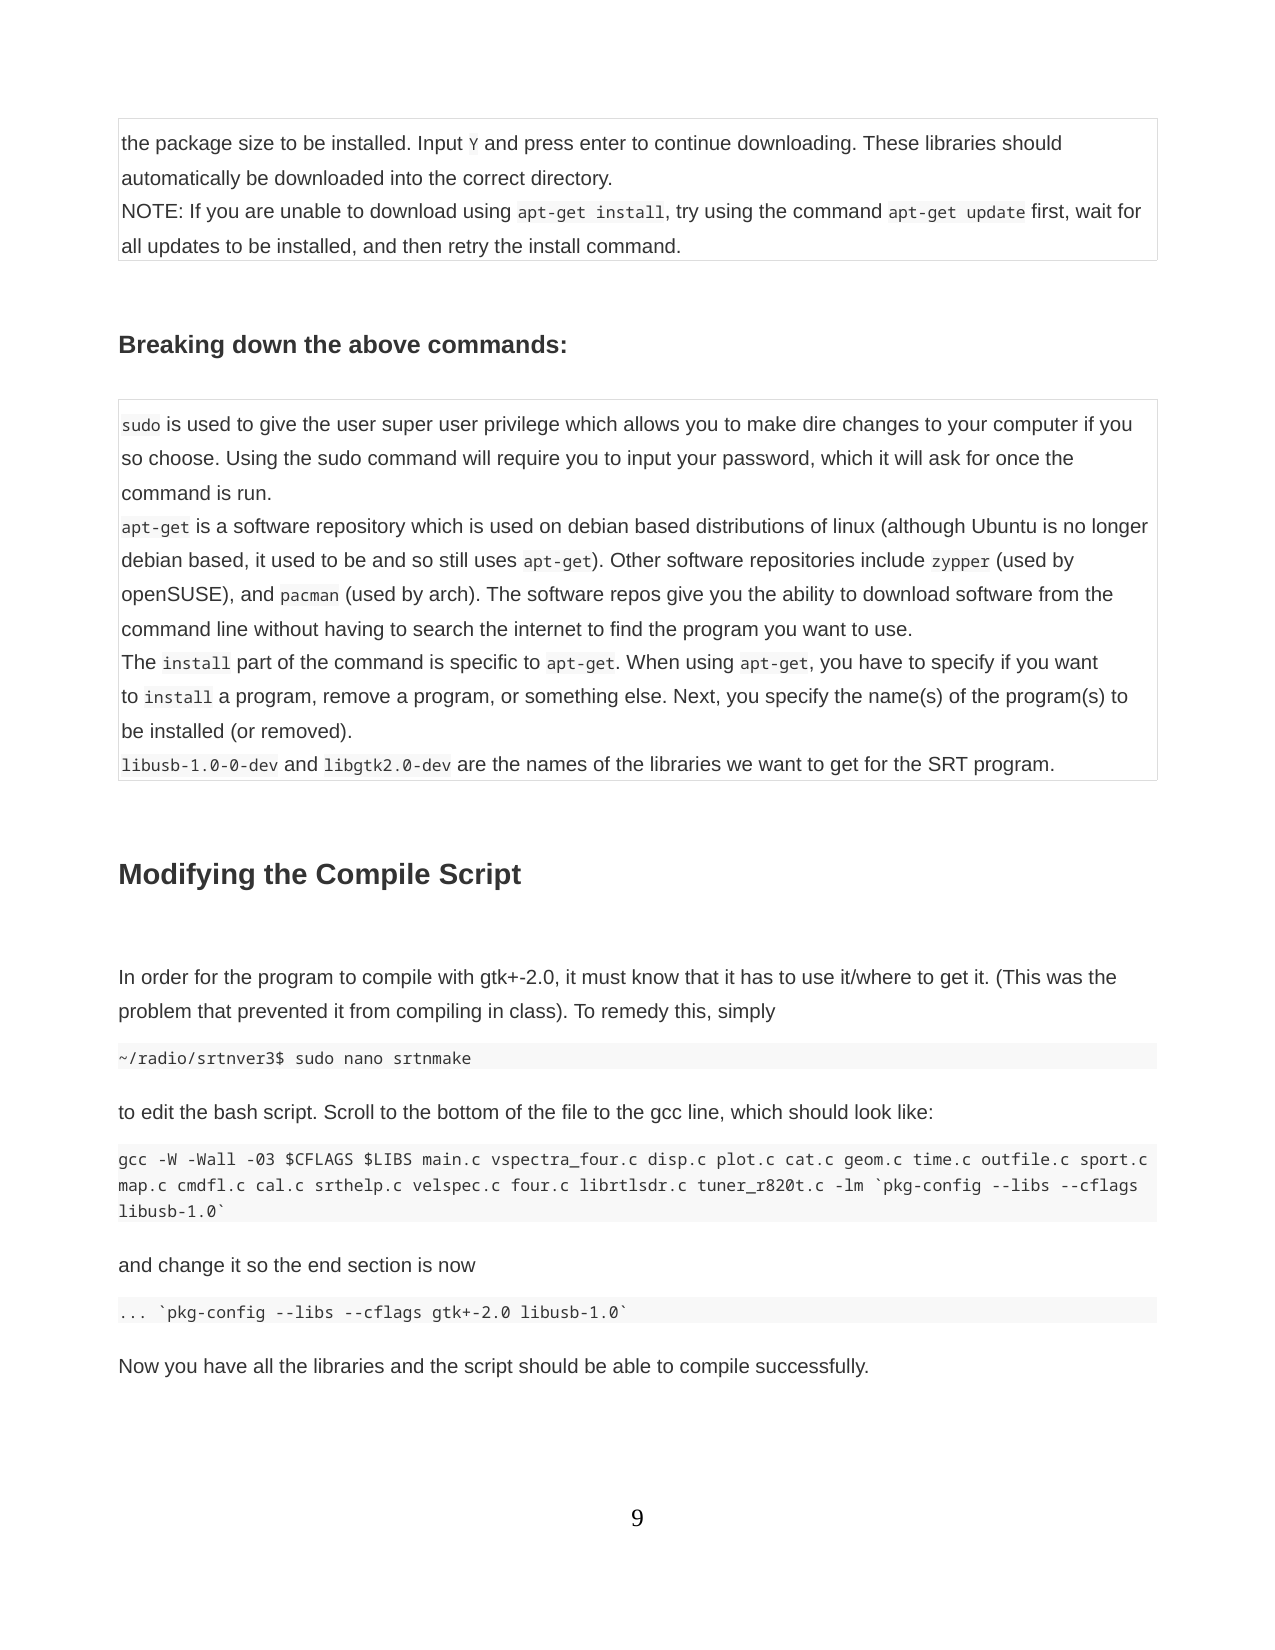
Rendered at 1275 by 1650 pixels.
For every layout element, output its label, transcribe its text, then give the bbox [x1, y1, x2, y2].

text NOTE: If you are unable to download using apt-get install, try using the command apt-get update first, wait for all updates to be installed, and then retry the install command. [119, 186, 1157, 260]
text libusb-1.0-0-dev and libgtk2.0-dev are the names of the libraries we want to get for the SRT program. [119, 739, 1157, 780]
subtitle Breaking down the above commands: [118, 330, 1157, 358]
subtitle Modifying the Compile Script [118, 857, 1157, 891]
text apt-get is a software repository which is used on debian based distributions of linux (although Ubuntu is no longer debian based, it used to be and so still uses apt-get). Other software repositories include zypper (used by openSUSE), and pacman (used by arch). The software repos give you the ability to download software from the command line without having to search the internet to find the program you want to use. [119, 501, 1157, 637]
text ... `pkg-config --libs --cflags gtk+-2.0 libusb-1.0` [118, 1297, 1157, 1323]
text sudo is used to give the user super user privilege which allows you to make dire changes to your computer if you so choose. Using the sudo command will require you to input your password, which it will ask for once the command is run. [119, 400, 1157, 501]
text Now you have all the libraries and the script should be able to compile successfully. [118, 1343, 1157, 1377]
text the package size to be installed. Input Y and press enter to continue downloading. These libraries should automatically be downloaded into the correct directory. [119, 119, 1157, 186]
text to edit the bash script. Scroll to the bottom of the file to the gcc line, which should look like: [118, 1090, 1157, 1124]
text ~/radio/srtnver3$ sudo nano srtnmake [118, 1043, 1157, 1069]
text and change it so the end section is now [118, 1242, 1157, 1277]
text The install part of the command is specific to apt-get. When using apt-get, you have to specify if you want to install a program, remove a program, or something else. Next, you specify the name(s) of the program(s) to be installed (or removed). [119, 637, 1157, 739]
text gcc -W -Wall -03 $CFLAGS $LIBS main.c vspectra_four.c disp.c plot.c cat.c geom.c time.c outfile.c sport.c map.c cmdfl.c cal.c srthelp.c velspec.c four.c librtlsdr.c tuner_r820t.c -lm `pkg-config --libs --cflags libusb-1.0` [118, 1144, 1157, 1222]
text In order for the program to compile with gtk+-2.0, it must know that it has to use it/where to get it. (This was the problem that prevented it from compiling in class). To remedy this, simply [118, 955, 1157, 1023]
